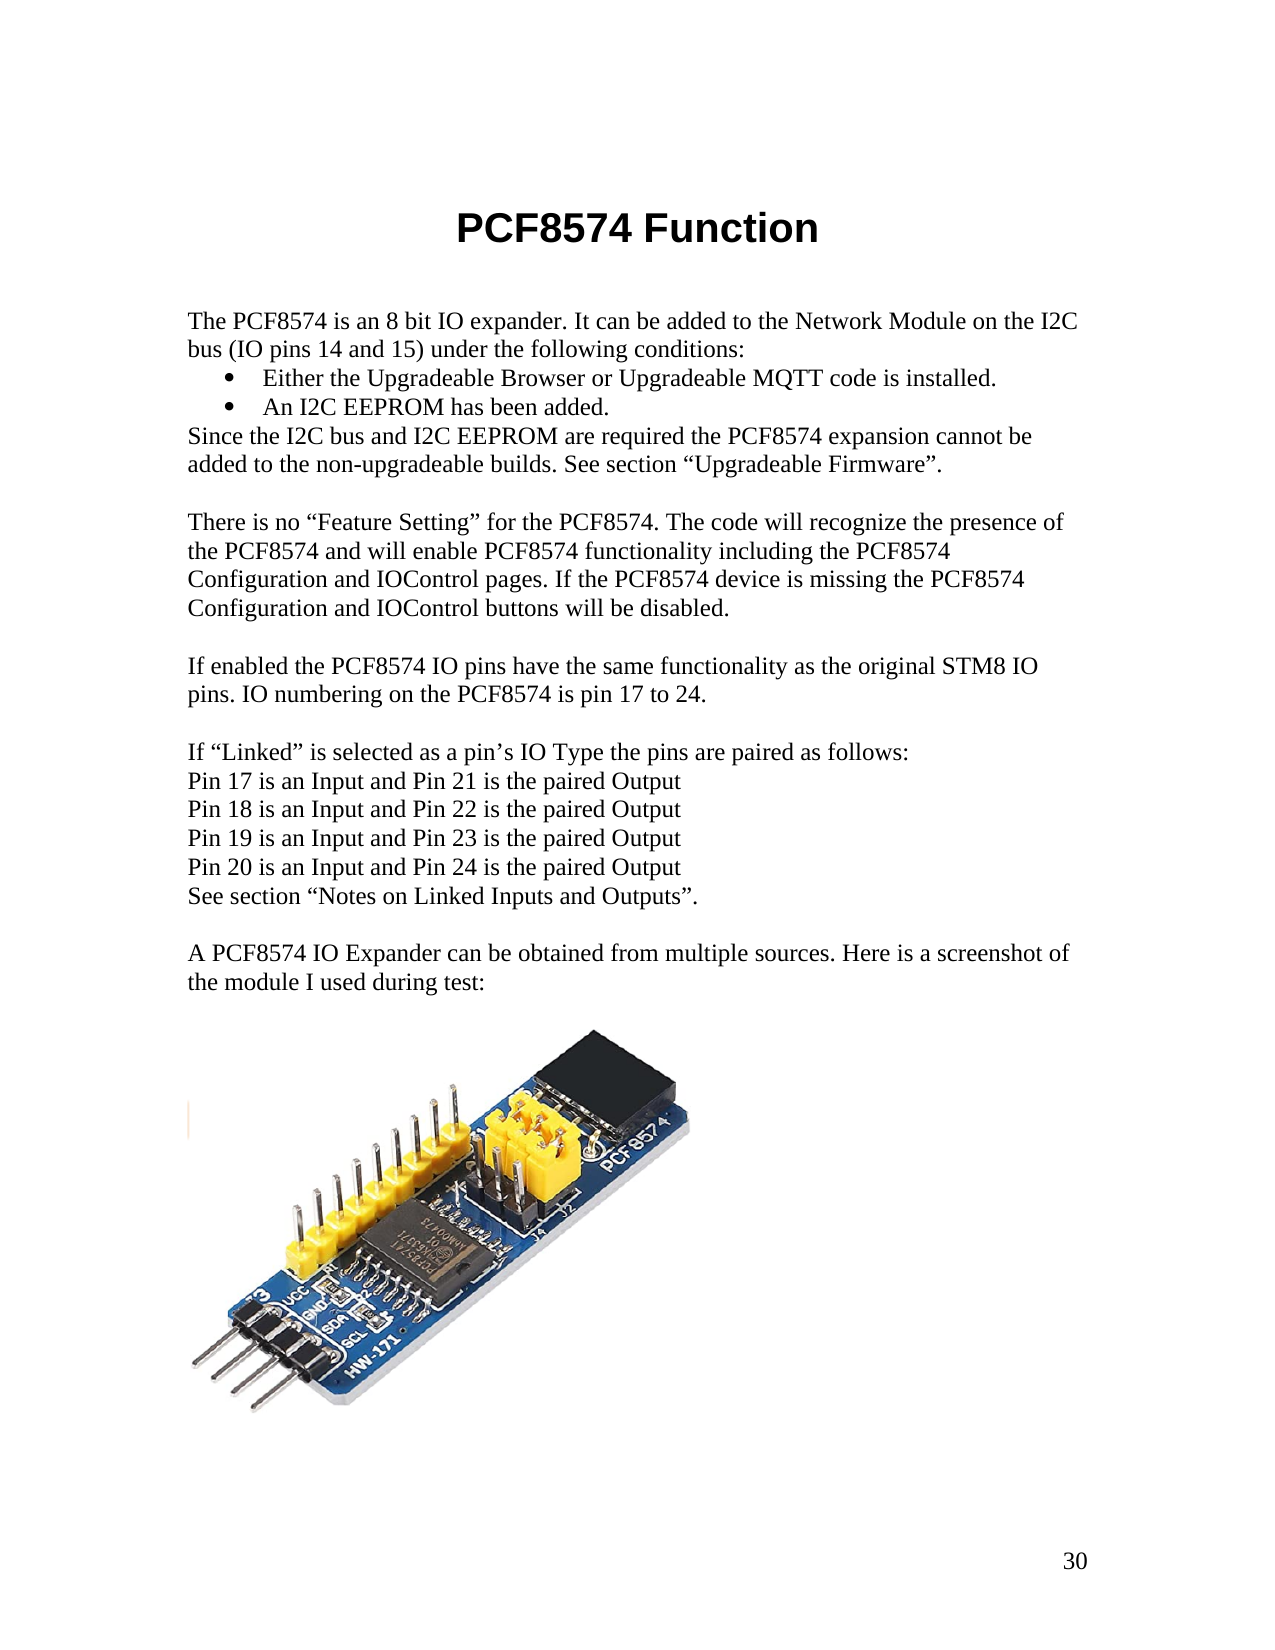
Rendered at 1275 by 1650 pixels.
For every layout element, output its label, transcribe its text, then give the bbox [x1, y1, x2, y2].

text A PCF8574 IO Expander can be obtained from multiple sources. Here is a screenshot of the module I used during test: [187, 938, 1087, 996]
text If enabled the PCF8574 IO pins have the same functionality as the original STM8 IO pins. IO numbering on the PCF8574 is pin 17 to 24. [187, 651, 1087, 708]
text If “Linked” is selected as a pin’s IO Type the pins are paired as follows: [187, 737, 1087, 766]
text Pin 17 is an Input and Pin 21 is the paired Output [187, 766, 1087, 794]
text The PCF8574 is an 8 bit IO expander. It can be added to the Network Module on the I2C bus (IO pins 14 and 15) under the following conditions: [187, 306, 1087, 363]
picture [187, 1024, 694, 1433]
list An I2C EEPROM has been added. [225, 392, 1087, 421]
text Pin 20 is an Input and Pin 24 is the paired Output [187, 852, 1087, 881]
subtitle PCF8574 Function [187, 204, 1087, 252]
text Since the I2C bus and I2C EEPROM are required the PCF8574 expansion cannot be added to the non-upgradeable builds. See section “Upgradeable Firmware”. [187, 421, 1087, 478]
text Pin 18 is an Input and Pin 22 is the paired Output [187, 794, 1087, 823]
text Pin 19 is an Input and Pin 23 is the paired Output [187, 823, 1087, 852]
text There is no “Feature Setting” for the PCF8574. The code will recognize the presence of the PCF8574 and will enable PCF8574 functionality including the PCF8574 Configuration and IOControl pages. If the PCF8574 device is missing the PCF8574 Configuration and IOControl buttons will be disabled. [187, 507, 1087, 622]
list Either the Upgradeable Browser or Upgradeable MQTT code is installed. [225, 363, 1087, 392]
text See section “Notes on Linked Inputs and Outputs”. [187, 881, 1087, 909]
